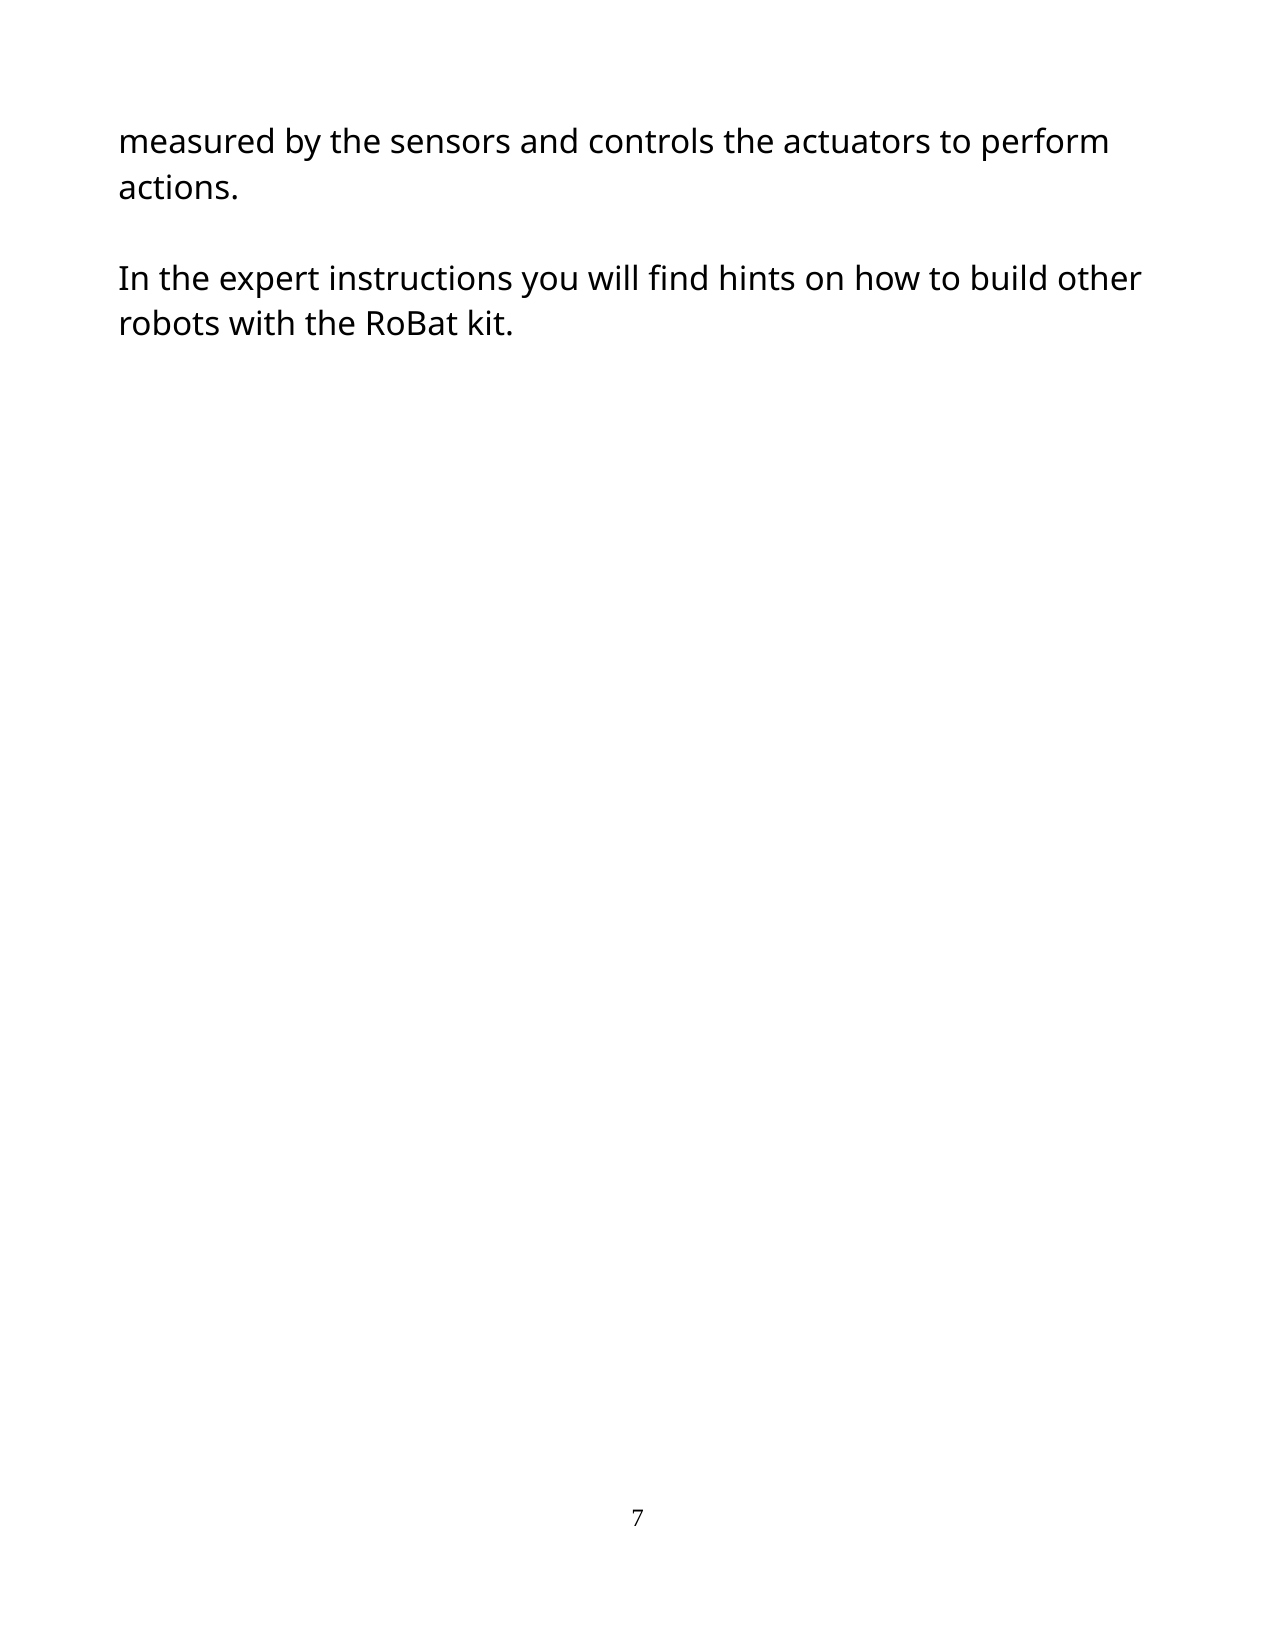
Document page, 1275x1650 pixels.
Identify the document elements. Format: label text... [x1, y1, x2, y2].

text measured by the sensors and controls the actuators to perform actions. [118, 118, 1157, 209]
text In the expert instructions you will find hints on how to build other robots with the RoBat kit. [118, 254, 1157, 345]
